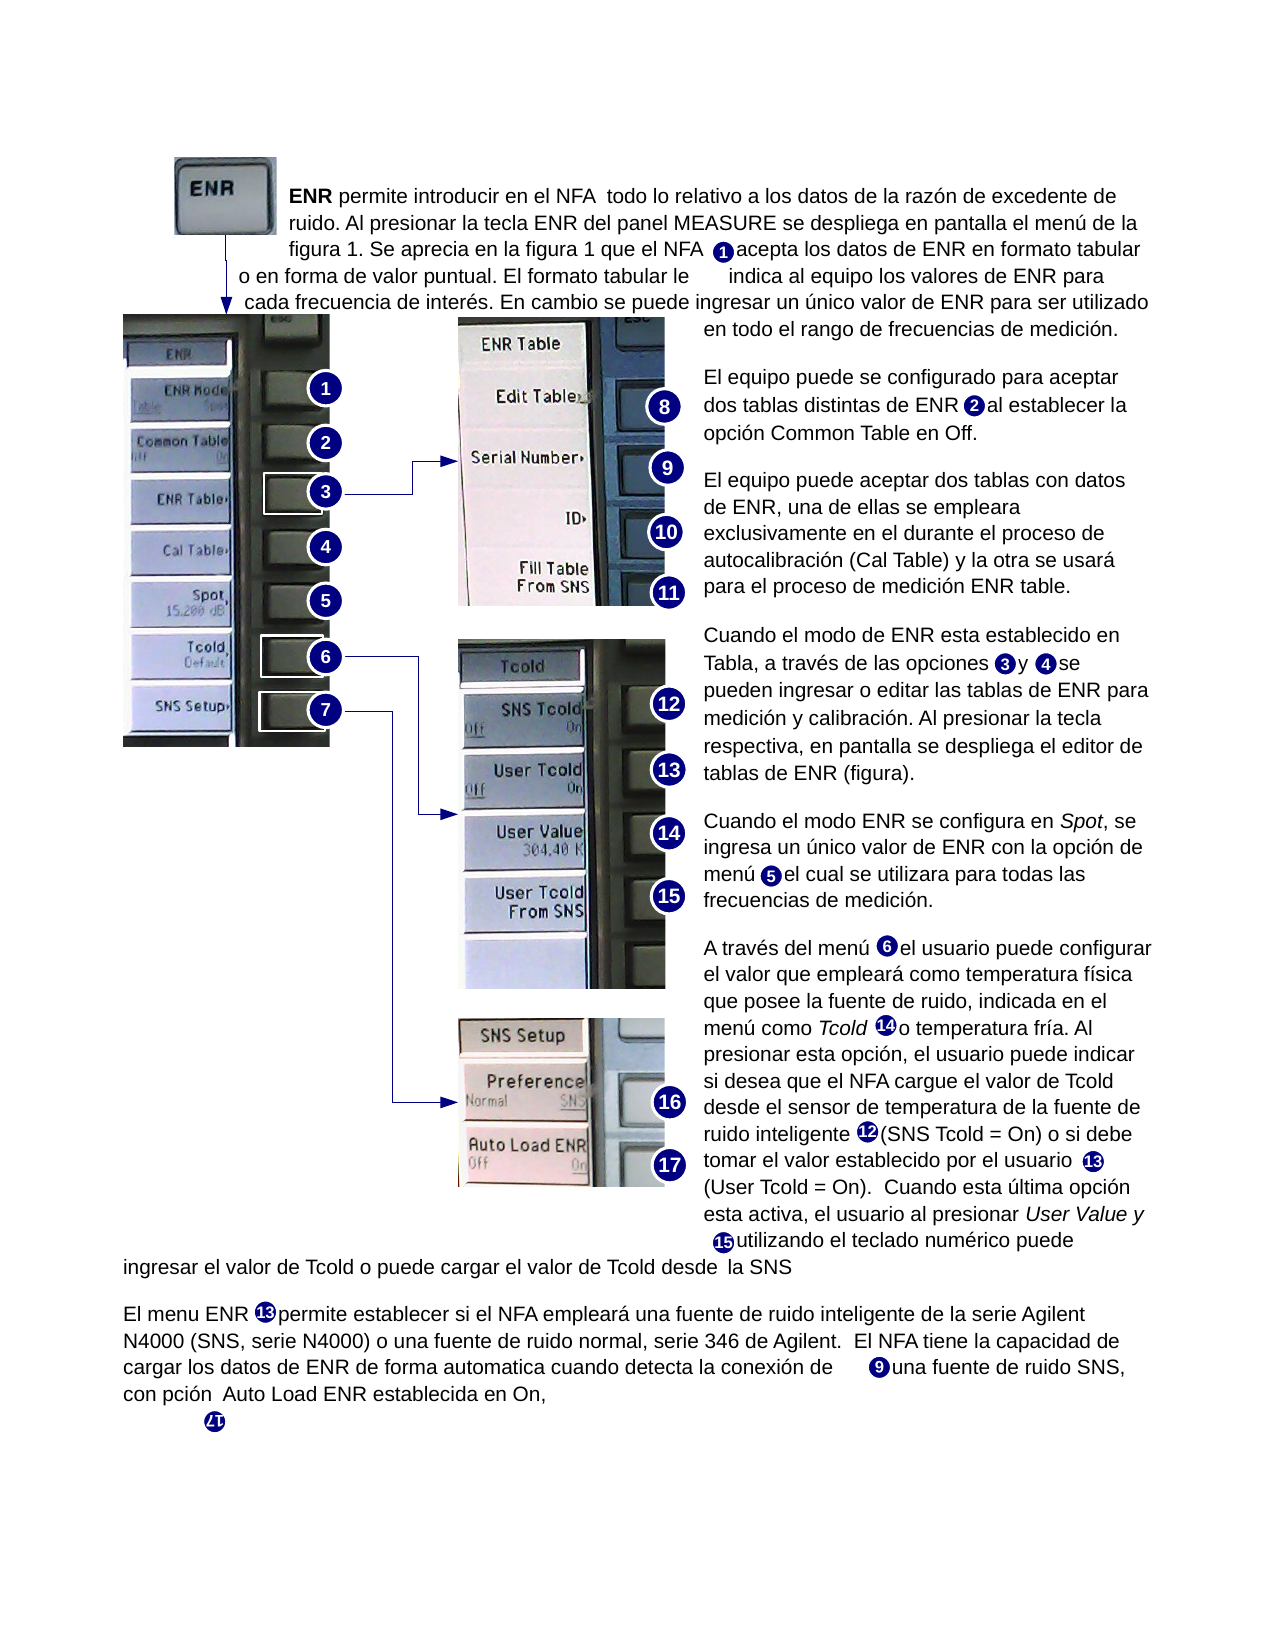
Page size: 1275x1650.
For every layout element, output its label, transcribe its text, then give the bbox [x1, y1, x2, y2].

text El equipo puede aceptar dos tablas con datos de ENR, una de ellas se empleara exclusivamente en el durante el proceso de autocalibración (Cal Table) y la otra se usará para el proceso de medición ENR table. [692, 465, 1152, 598]
text El equipo puede se configurado para aceptar dos tablas distintas de ENR al establecer la opción Common Table en Off. [330, 361, 458, 444]
picture [265, 474, 321, 513]
text ENR permite introducir en el NFA todo lo relativo a los datos de la razón de excedente de ruido. Al presionar la tecla ENR del panel MEASURE se despliega en pantalla el menú de la figura 1. Se aprecia en la figura 1 que el NFA acepta los datos de ENR en formato tabular o en forma de valor puntual. El formato tabular le indica al equipo los valores de ENR para cada frecuencia de interés. En cambio se puede ingresar un único valor de ENR para ser utilizado en todo el rango de frecuencias de medición. [226, 181, 1152, 341]
picture [174, 157, 277, 235]
picture [458, 1018, 665, 1187]
text Cuando el modo ENR se configura en Spot, se ingresa un único valor de ENR con la opción de menú el cual se utilizara para todas las frecuencias de medición. [123, 806, 392, 912]
text A través del menú el usuario puede configurar el valor que empleará como temperatura física que posee la fuente de ruido, indicada en el menú como Tcold o temperatura fría. Al presionar esta opción, el usuario puede indicar si desea que el NFA cargue el valor de Tcold desde el sensor de temperatura de la fuente de ruido inteligente (SNS Tcold = On) o si debe tomar el valor establecido por el usuario (User Tcold = On). Cuando esta última opción esta activa, el usuario al presionar User Value y utilizando el teclado numérico puede ingresar el valor de Tcold o puede cargar el valor de Tcold desde la SNS [123, 933, 1152, 1278]
text El equipo puede se configurado para aceptar dos tablas distintas de ENR al establecer la opción Common Table en Off. [692, 361, 1152, 444]
text El menu ENR permite establecer si el NFA empleará una fuente de ruido inteligente de la serie Agilent N4000 (SNS, serie N4000) o una fuente de ruido normal, serie 346 de Agilent. El NFA tiene la capacidad de cargar los datos de ENR de forma automatica cuando detecta la conexión de una fuente de ruido SNS, con pción Auto Load ENR establecida en On, [123, 1299, 1152, 1406]
text Cuando el modo de ENR esta establecido en Tabla, a través de las opciones y se pueden ingresar o editar las tablas de ENR para medición y calibración. Al presionar la tecla respectiva, en pantalla se despliega el editor de tablas de ENR (figura). [330, 657, 418, 785]
picture [458, 317, 665, 606]
picture [123, 314, 330, 747]
text Cuando el modo de ENR esta establecido en Tabla, a través de las opciones y se pueden ingresar o editar las tablas de ENR para medición y calibración. Al presionar la tecla respectiva, en pantalla se despliega el editor de tablas de ENR (figura). [330, 619, 600, 785]
text Cuando el modo de ENR esta establecido en Tabla, a través de las opciones y se pueden ingresar o editar las tablas de ENR para medición y calibración. Al presionar la tecla respectiva, en pantalla se despliega el editor de tablas de ENR (figura). [692, 619, 1152, 785]
picture [262, 637, 322, 676]
text [123, 181, 226, 314]
text Cuando el modo ENR se configura en Spot, se ingresa un único valor de ENR con la opción de menú el cual se utilizara para todas las frecuencias de medición. [692, 806, 1152, 912]
text El equipo puede aceptar dos tablas con datos de ENR, una de ellas se empleara exclusivamente en el durante el proceso de autocalibración (Cal Table) y la otra se usará para el proceso de medición ENR table. [330, 465, 458, 598]
text Cuando el modo de ENR esta establecido en Tabla, a través de las opciones y se pueden ingresar o editar las tablas de ENR para medición y calibración. Al presionar la tecla respectiva, en pantalla se despliega el editor de tablas de ENR (figura). [123, 712, 392, 785]
picture [261, 693, 324, 730]
text Cuando el modo ENR se configura en Spot, se ingresa un único valor de ENR con la opción de menú el cual se utilizara para todas las frecuencias de medición. [393, 806, 458, 912]
picture [458, 639, 666, 989]
text Cuando el modo de ENR esta establecido en Tabla, a través de las opciones y se pueden ingresar o editar las tablas de ENR para medición y calibración. Al presionar la tecla respectiva, en pantalla se despliega el editor de tablas de ENR (figura). [601, 619, 691, 785]
